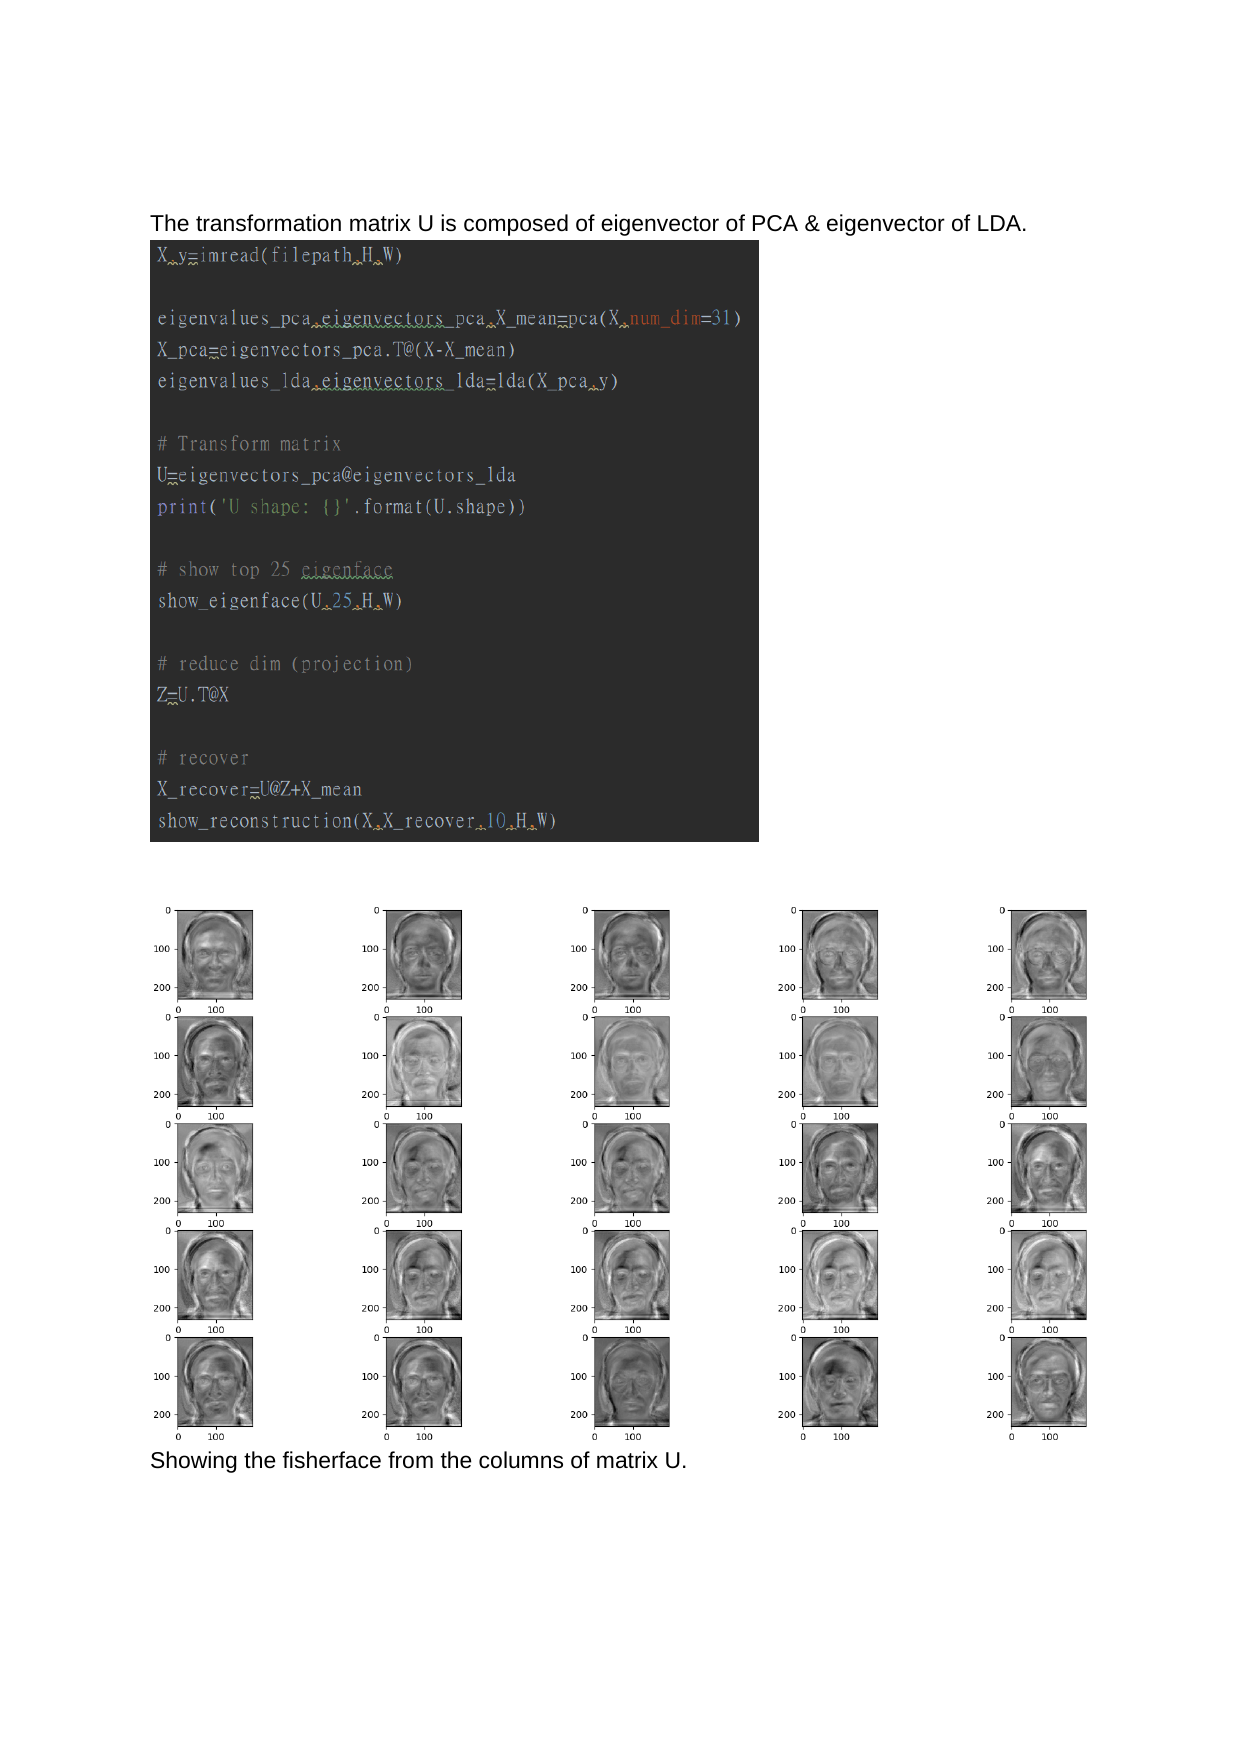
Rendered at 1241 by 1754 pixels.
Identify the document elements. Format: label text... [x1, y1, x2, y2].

text The transformation matrix U is composed of eigenvector of PCA & eigenvector of LDA. [150, 210, 1090, 237]
text Showing the fisherface from the columns of matrix U. [150, 1447, 1090, 1473]
